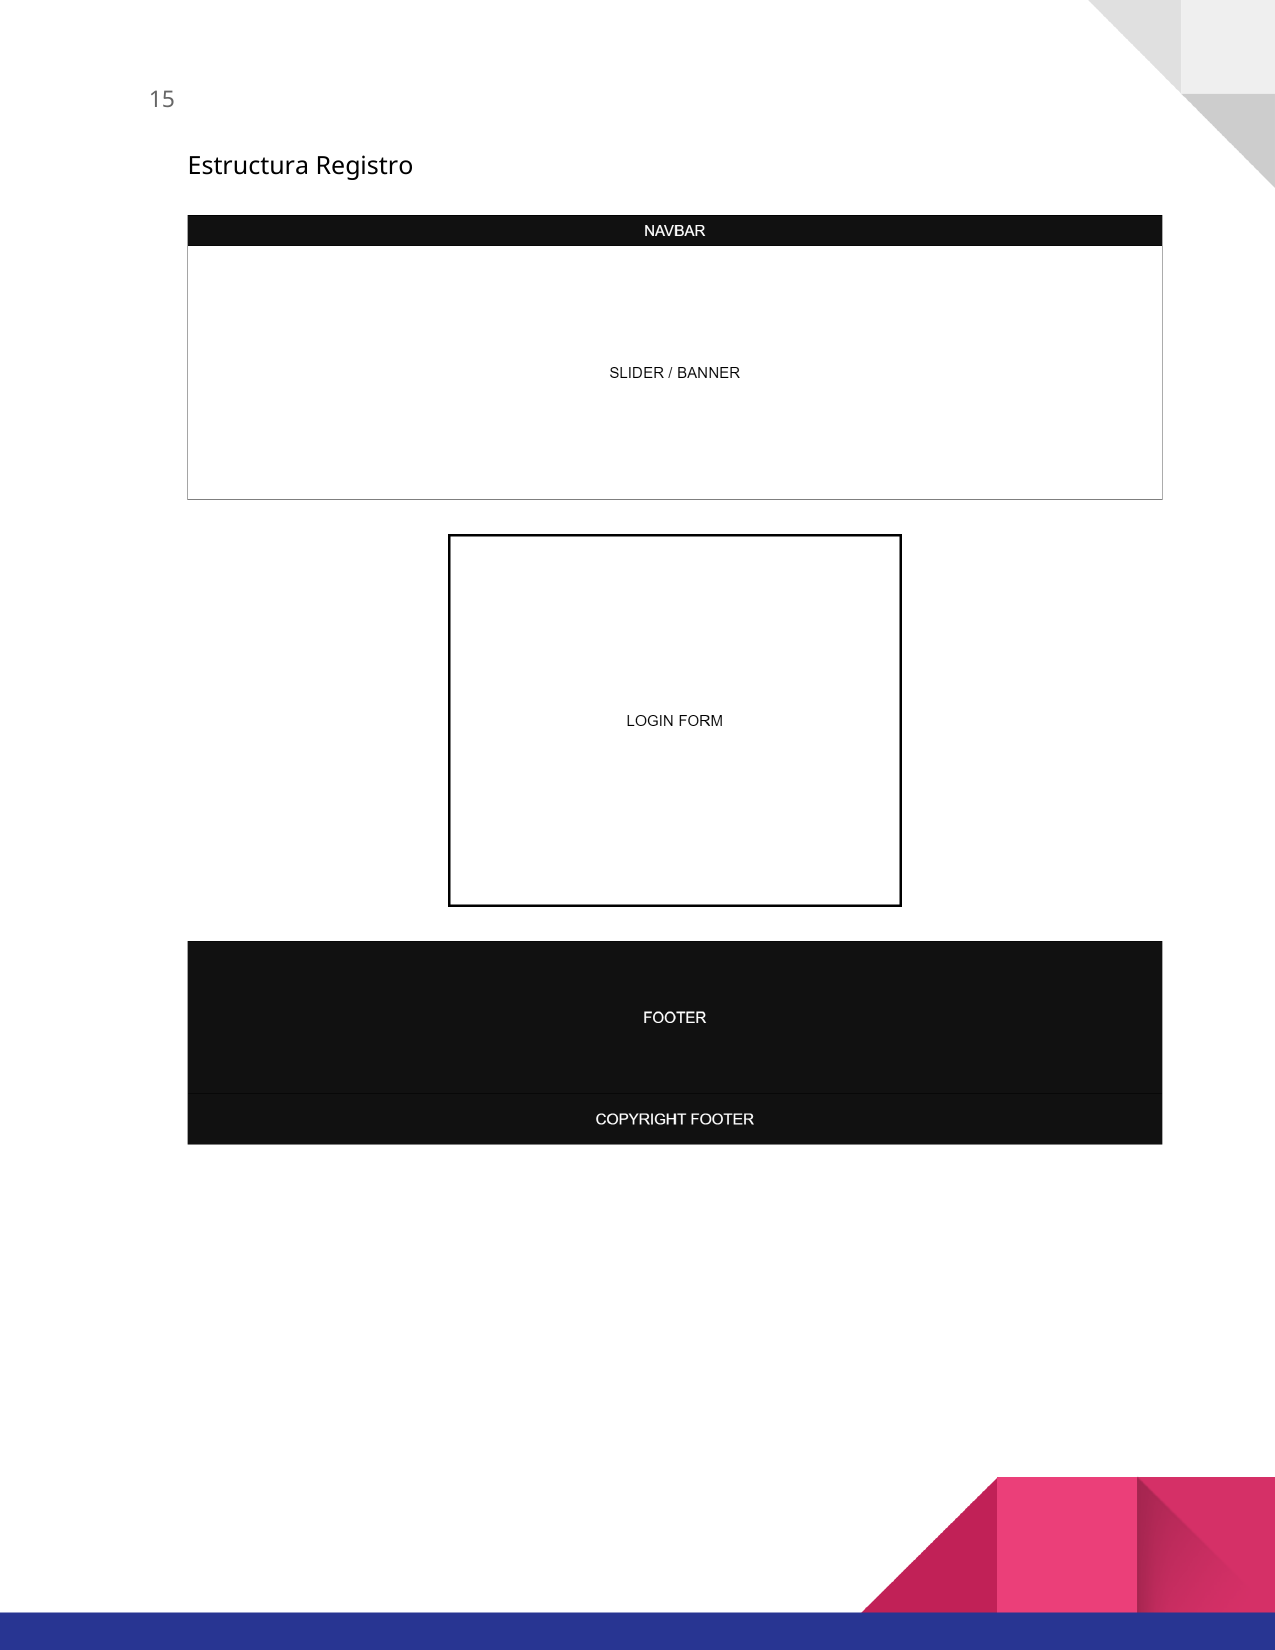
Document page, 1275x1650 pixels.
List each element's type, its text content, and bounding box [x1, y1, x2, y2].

picture [1087, 0, 1275, 188]
picture [187, 215, 1163, 1145]
picture [0, 1475, 1275, 1650]
subtitle Estructura Registro [187, 148, 1125, 182]
